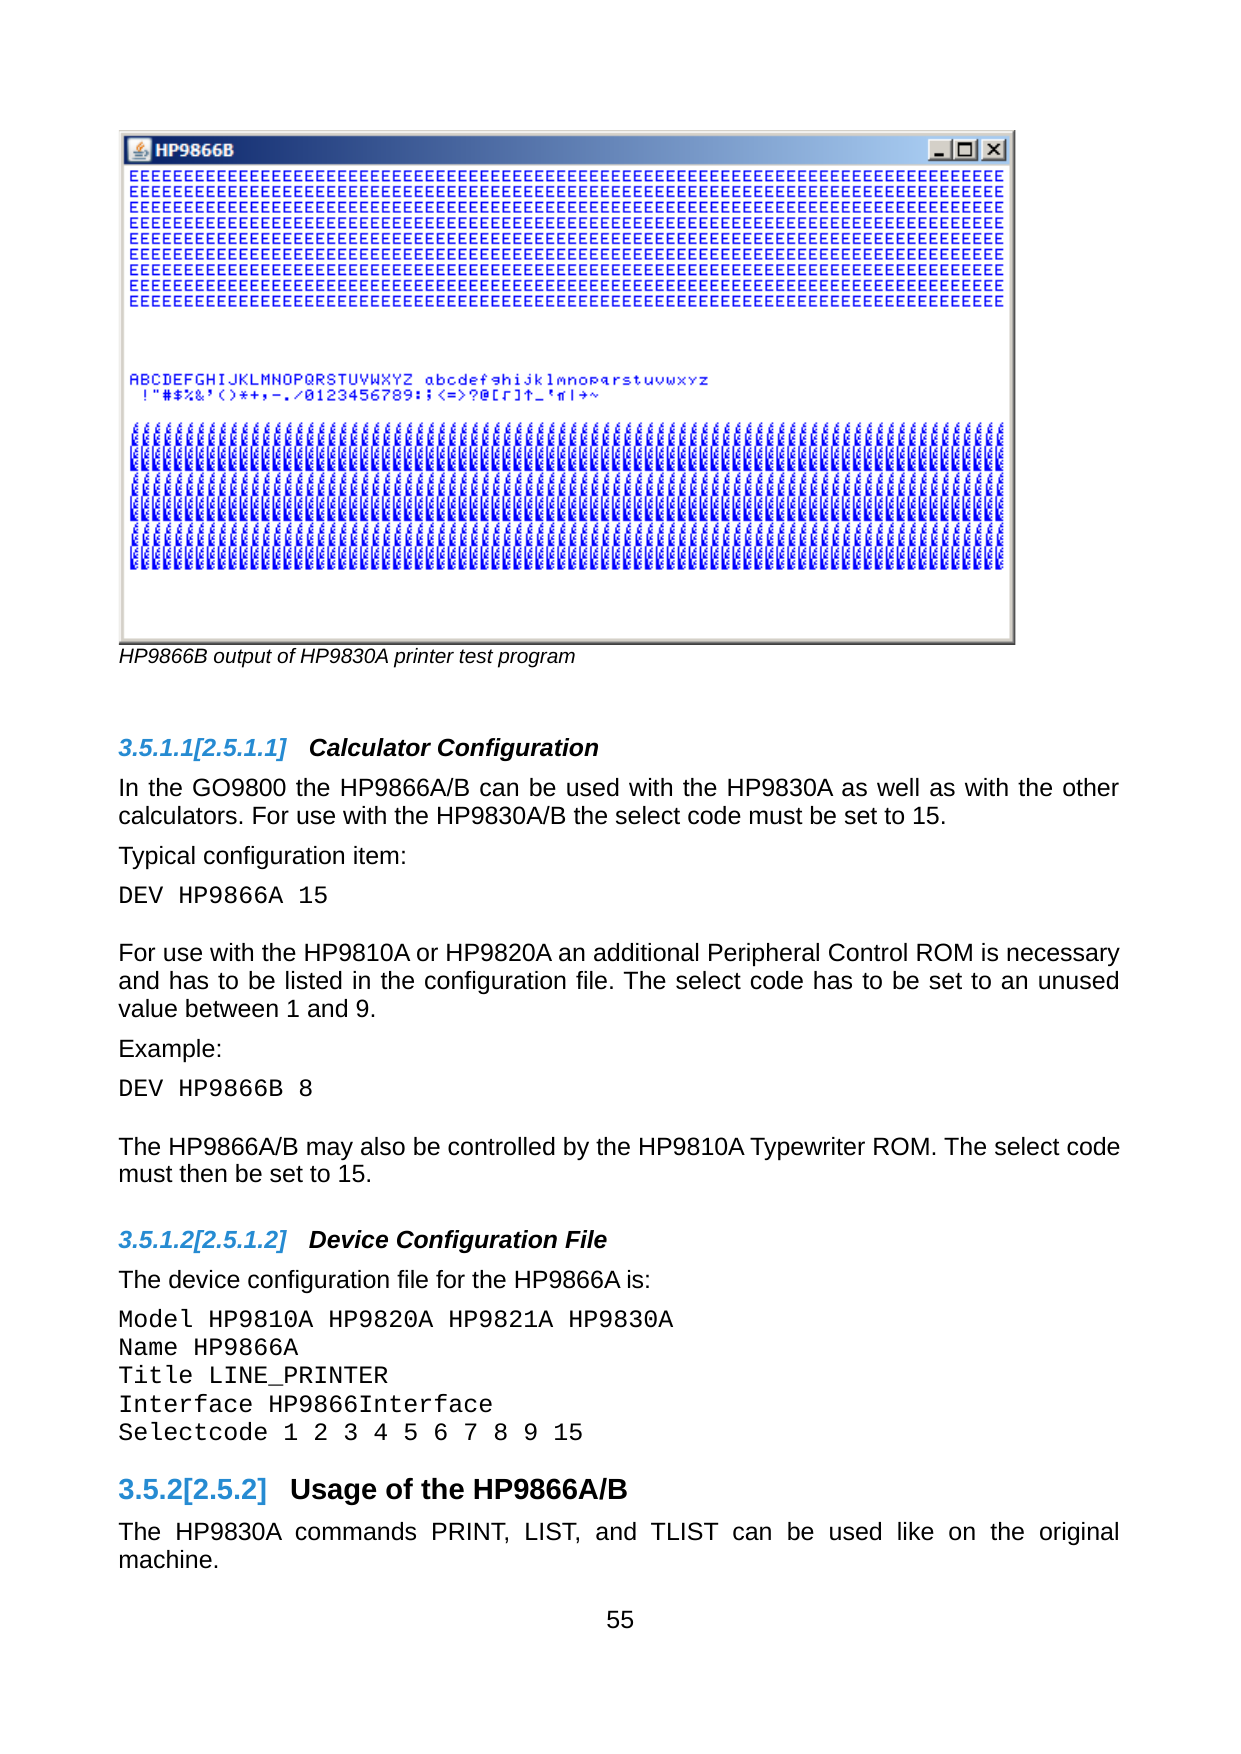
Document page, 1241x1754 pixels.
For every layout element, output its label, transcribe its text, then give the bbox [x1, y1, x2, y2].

text Interface HP9866Interface [118, 1391, 1122, 1420]
text The HP9866A/B may also be controlled by the HP9810A Typewriter ROM. The select code must then be set to 15. [118, 1132, 1122, 1188]
text Example: [118, 1035, 1122, 1063]
text Name HP9866A [118, 1335, 1122, 1363]
text HP9866B output of HP9830A printer test program [118, 645, 1015, 668]
text Model HP9810A HP9820A HP9821A HP9830A [118, 1306, 1122, 1335]
text For use with the HP9810A or HP9820A an additional Peripheral Control ROM is necessary and has to be listed in the configuration file. The select code has to be set to an unused value between 1 and 9. [118, 939, 1122, 1023]
text Selectcode 1 2 3 4 5 6 7 8 9 15 [118, 1420, 1122, 1448]
text The HP9830A commands PRINT, LIST, and TLIST can be used like on the original machine. [118, 1518, 1122, 1574]
text In the GO9800 the HP9866A/B can be used with the HP9830A as well as with the other calculators. For use with the HP9830A/B the select code must be set to 15. [118, 774, 1122, 829]
text Title LINE_PRINTER [118, 1363, 1122, 1391]
picture [118, 130, 1016, 645]
subtitle Device Configuration File [118, 1226, 1122, 1253]
text Typical configuration item: [118, 842, 1122, 870]
subtitle Usage of the HP9866A/B [118, 1473, 1122, 1506]
text The device configuration file for the HP9866A is: [118, 1266, 1122, 1294]
subtitle Calculator Configuration [118, 733, 1122, 761]
text DEV HP9866A 15 [118, 882, 1122, 911]
text DEV HP9866B 8 [118, 1076, 1122, 1104]
